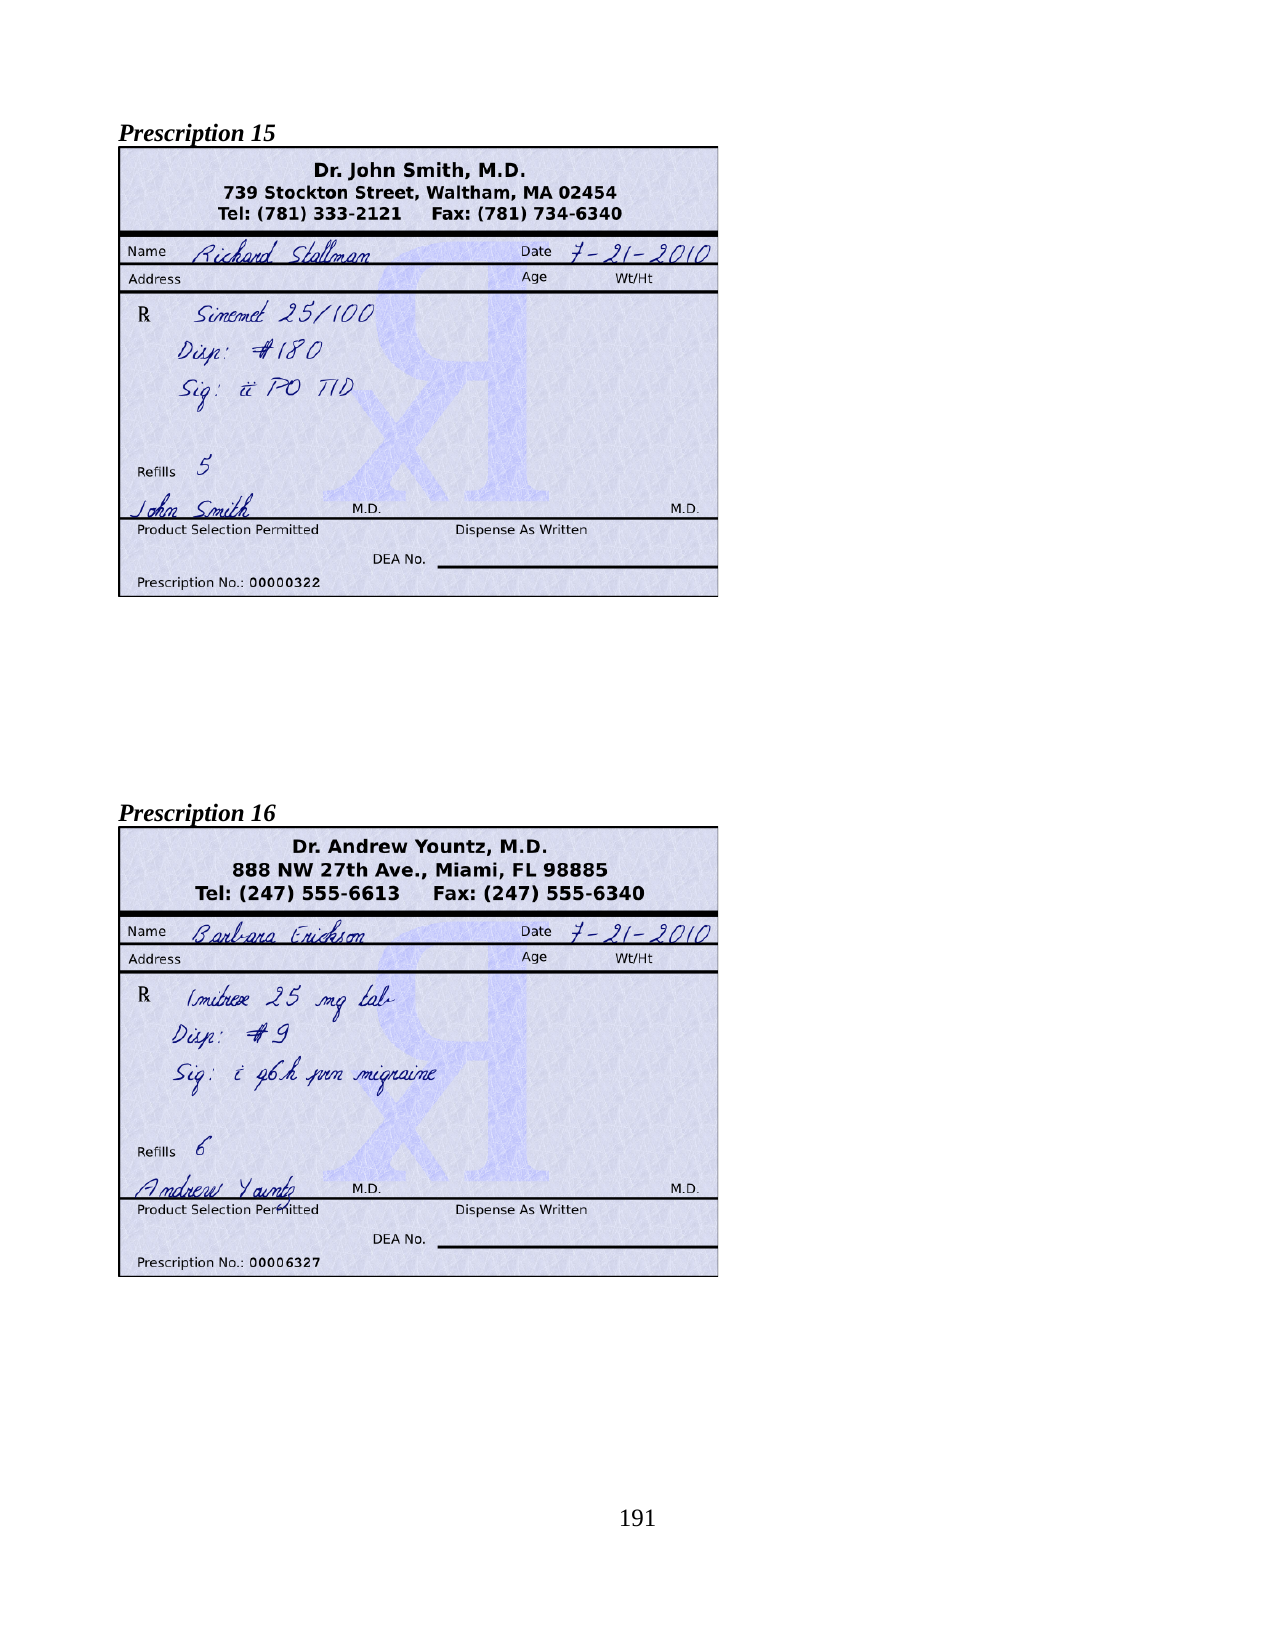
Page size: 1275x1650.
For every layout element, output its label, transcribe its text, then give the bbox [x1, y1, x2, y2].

text Prescription 16 [118, 798, 1157, 827]
text Prescription 15 [118, 118, 1157, 147]
picture [118, 826, 719, 1277]
picture [118, 146, 719, 597]
